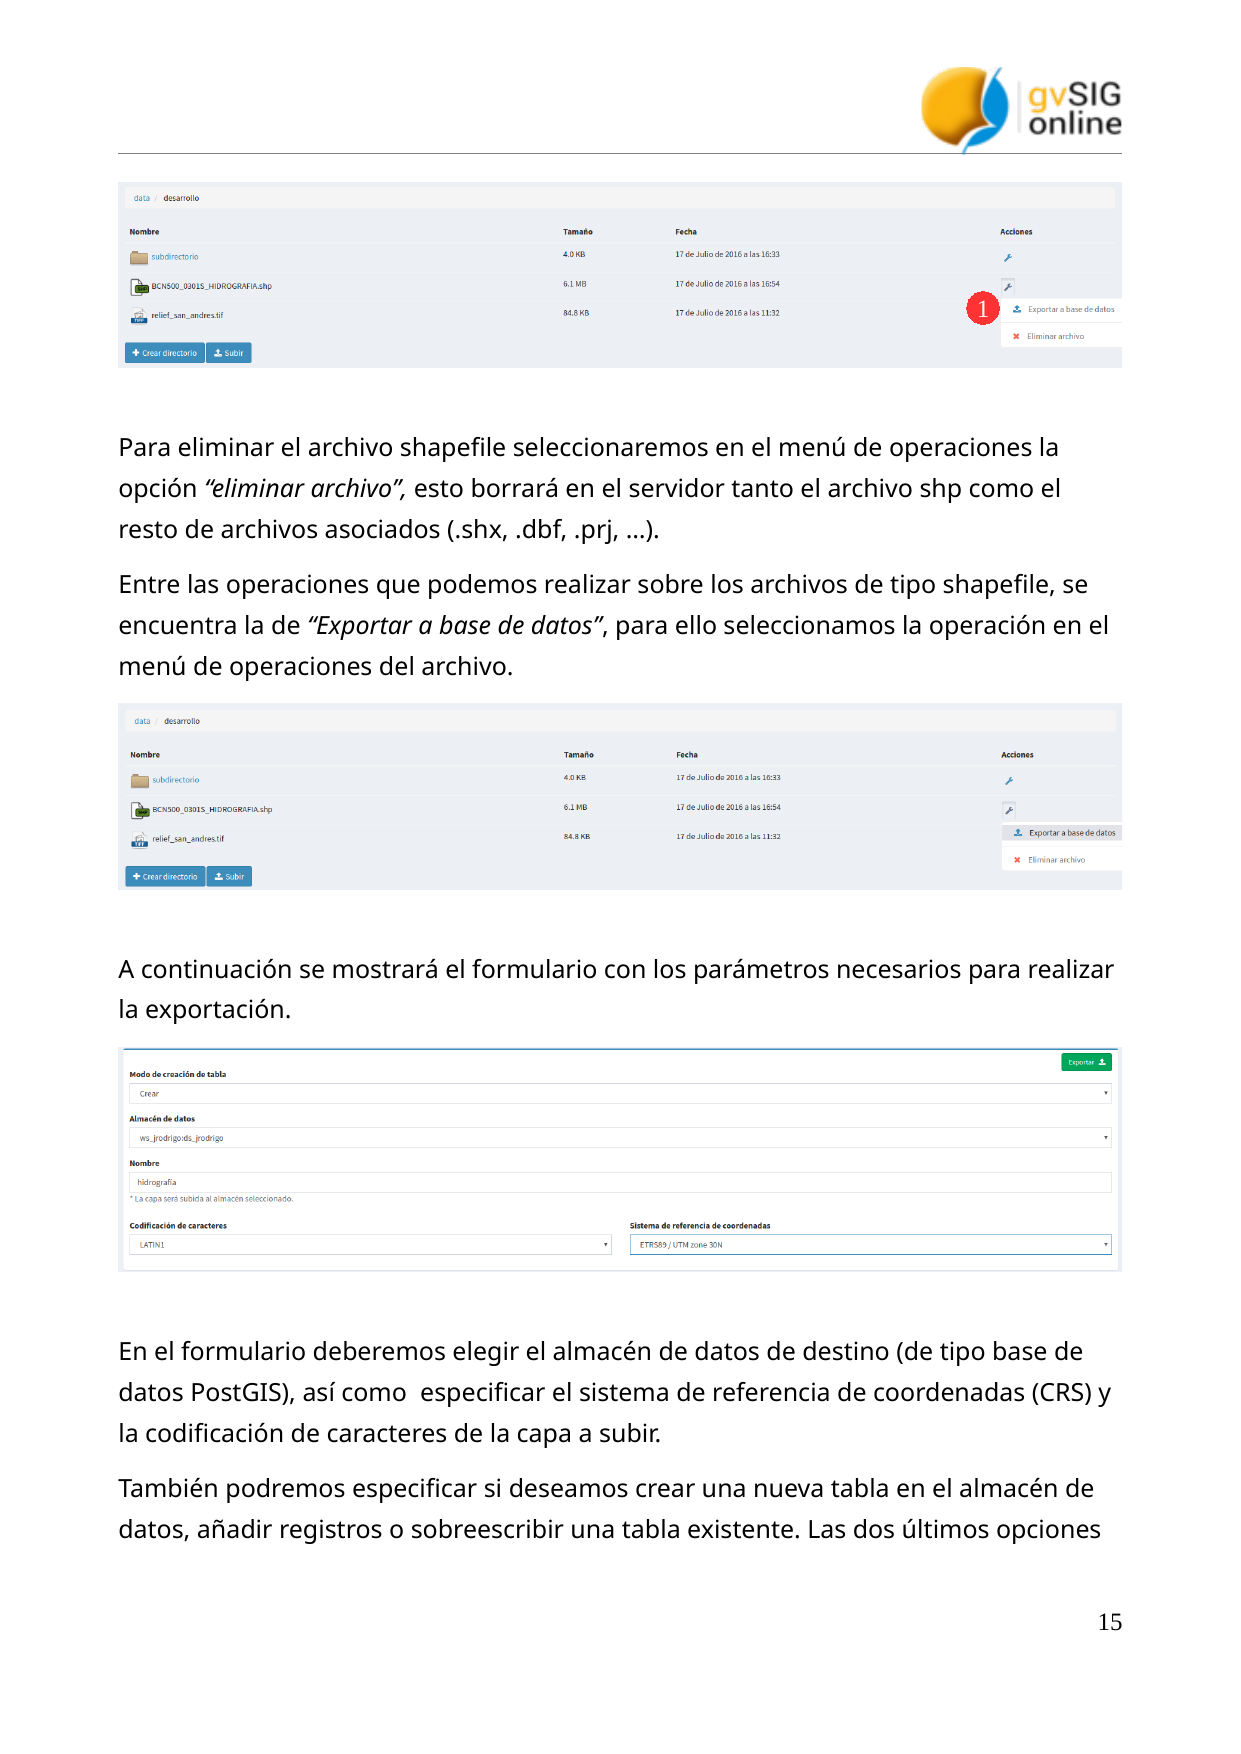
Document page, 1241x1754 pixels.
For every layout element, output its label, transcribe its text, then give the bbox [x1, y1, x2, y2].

picture [921, 67, 1122, 155]
text Entre las operaciones que podemos realizar sobre los archivos de tipo shapefile, se encuentra la de “Exportar a base de datos”, para ello seleccionamos la operación en el menú de operaciones del archivo. [118, 567, 1122, 682]
text Para eliminar el archivo shapefile seleccionaremos en el menú de operaciones la opción “eliminar archivo”, esto borrará en el servidor tanto el archivo shp como el resto de archivos asociados (.shx, .dbf, .prj, …). [118, 430, 1122, 545]
picture [118, 182, 1123, 368]
text En el formulario deberemos elegir el almacén de datos de destino (de tipo base de datos PostGIS), así como especificar el sistema de referencia de coordenadas (CRS) y la codificación de caracteres de la capa a subir. [118, 1334, 1122, 1450]
picture [118, 1047, 1123, 1272]
text También podremos especificar si deseamos crear una nueva tabla en el almacén de datos, añadir registros o sobreescribir una tabla existente. Las dos últimos opciones [118, 1471, 1122, 1546]
picture [118, 703, 1123, 890]
text A continuación se mostrará el formulario con los parámetros necesarios para realizar la exportación. [118, 951, 1122, 1026]
